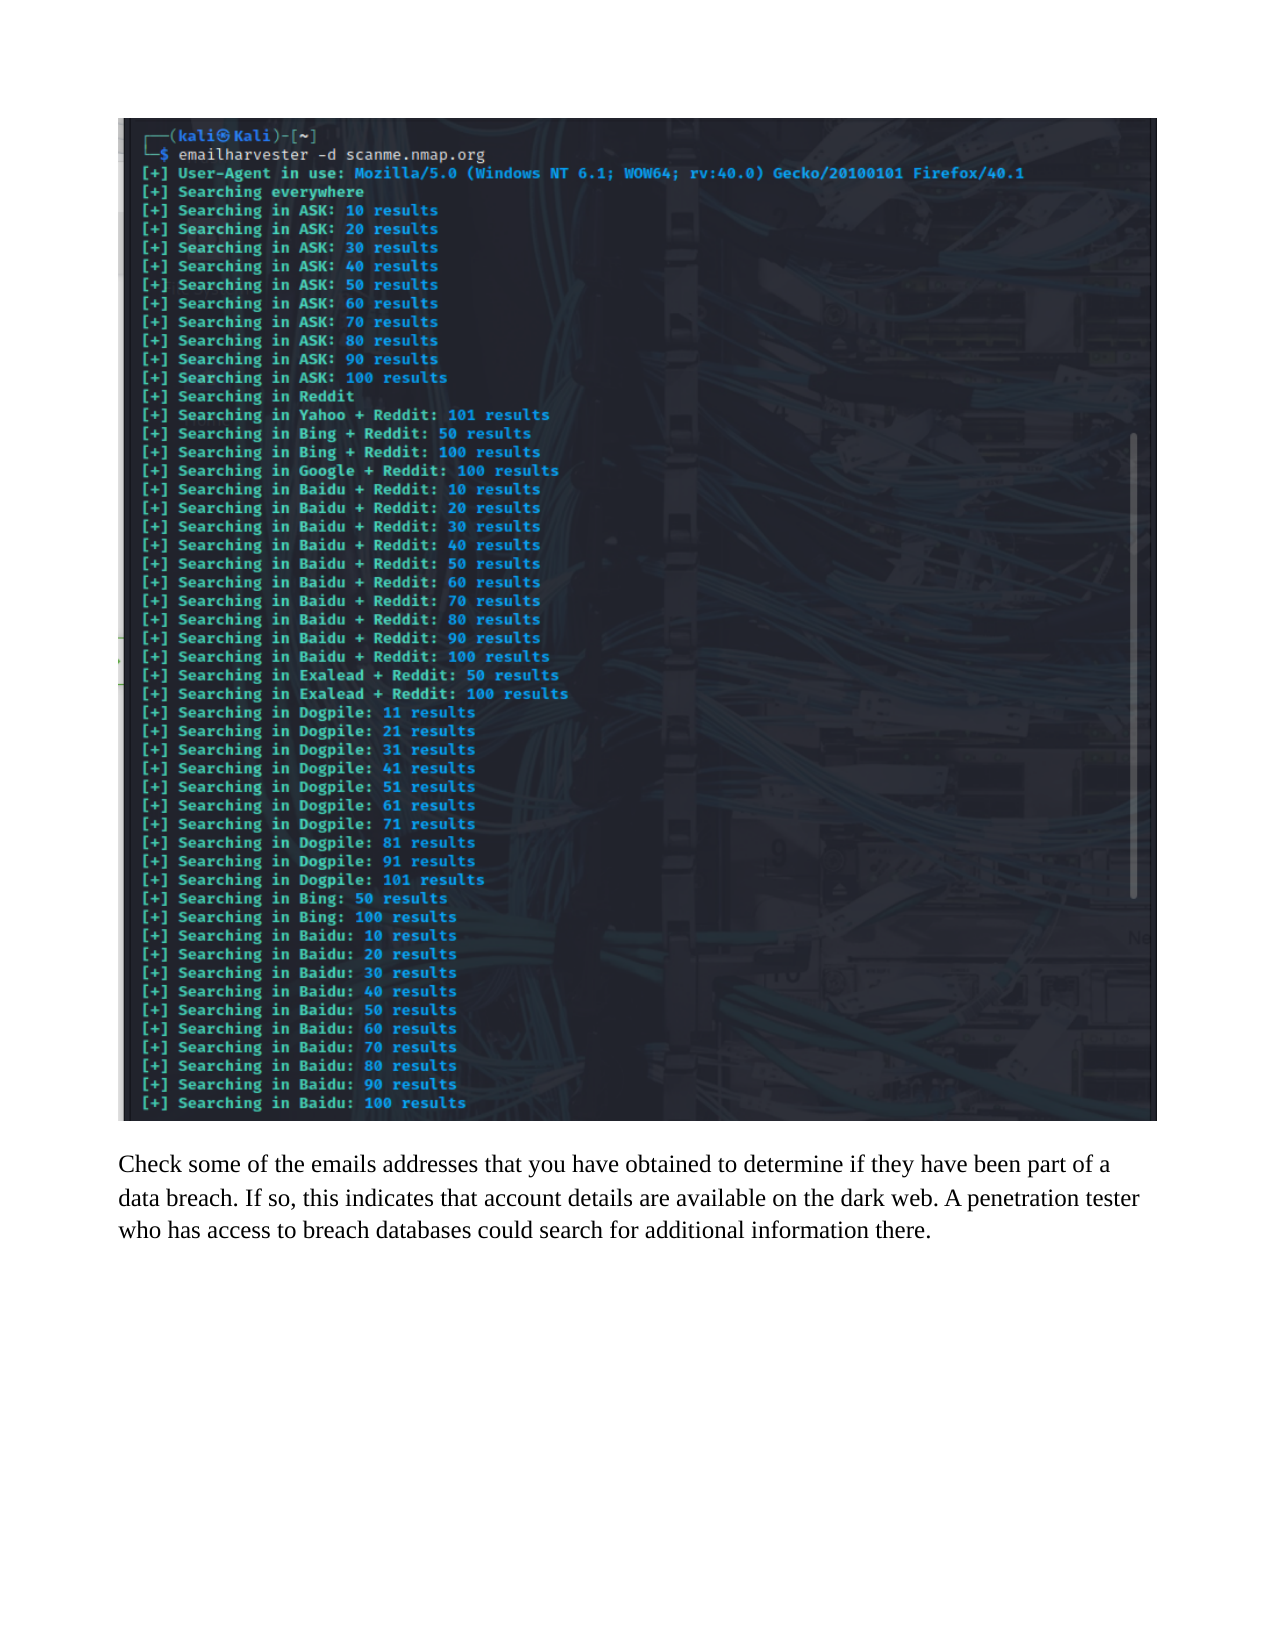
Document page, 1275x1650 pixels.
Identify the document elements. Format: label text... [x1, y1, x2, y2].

picture [118, 118, 1157, 1121]
text Check some of the emails addresses that you have obtained to determine if they have been part of a data breach. If so, this indicates that account details are available on the dark web. A penetration tester who has access to breach databases could search for additional information there. [118, 1149, 1157, 1244]
